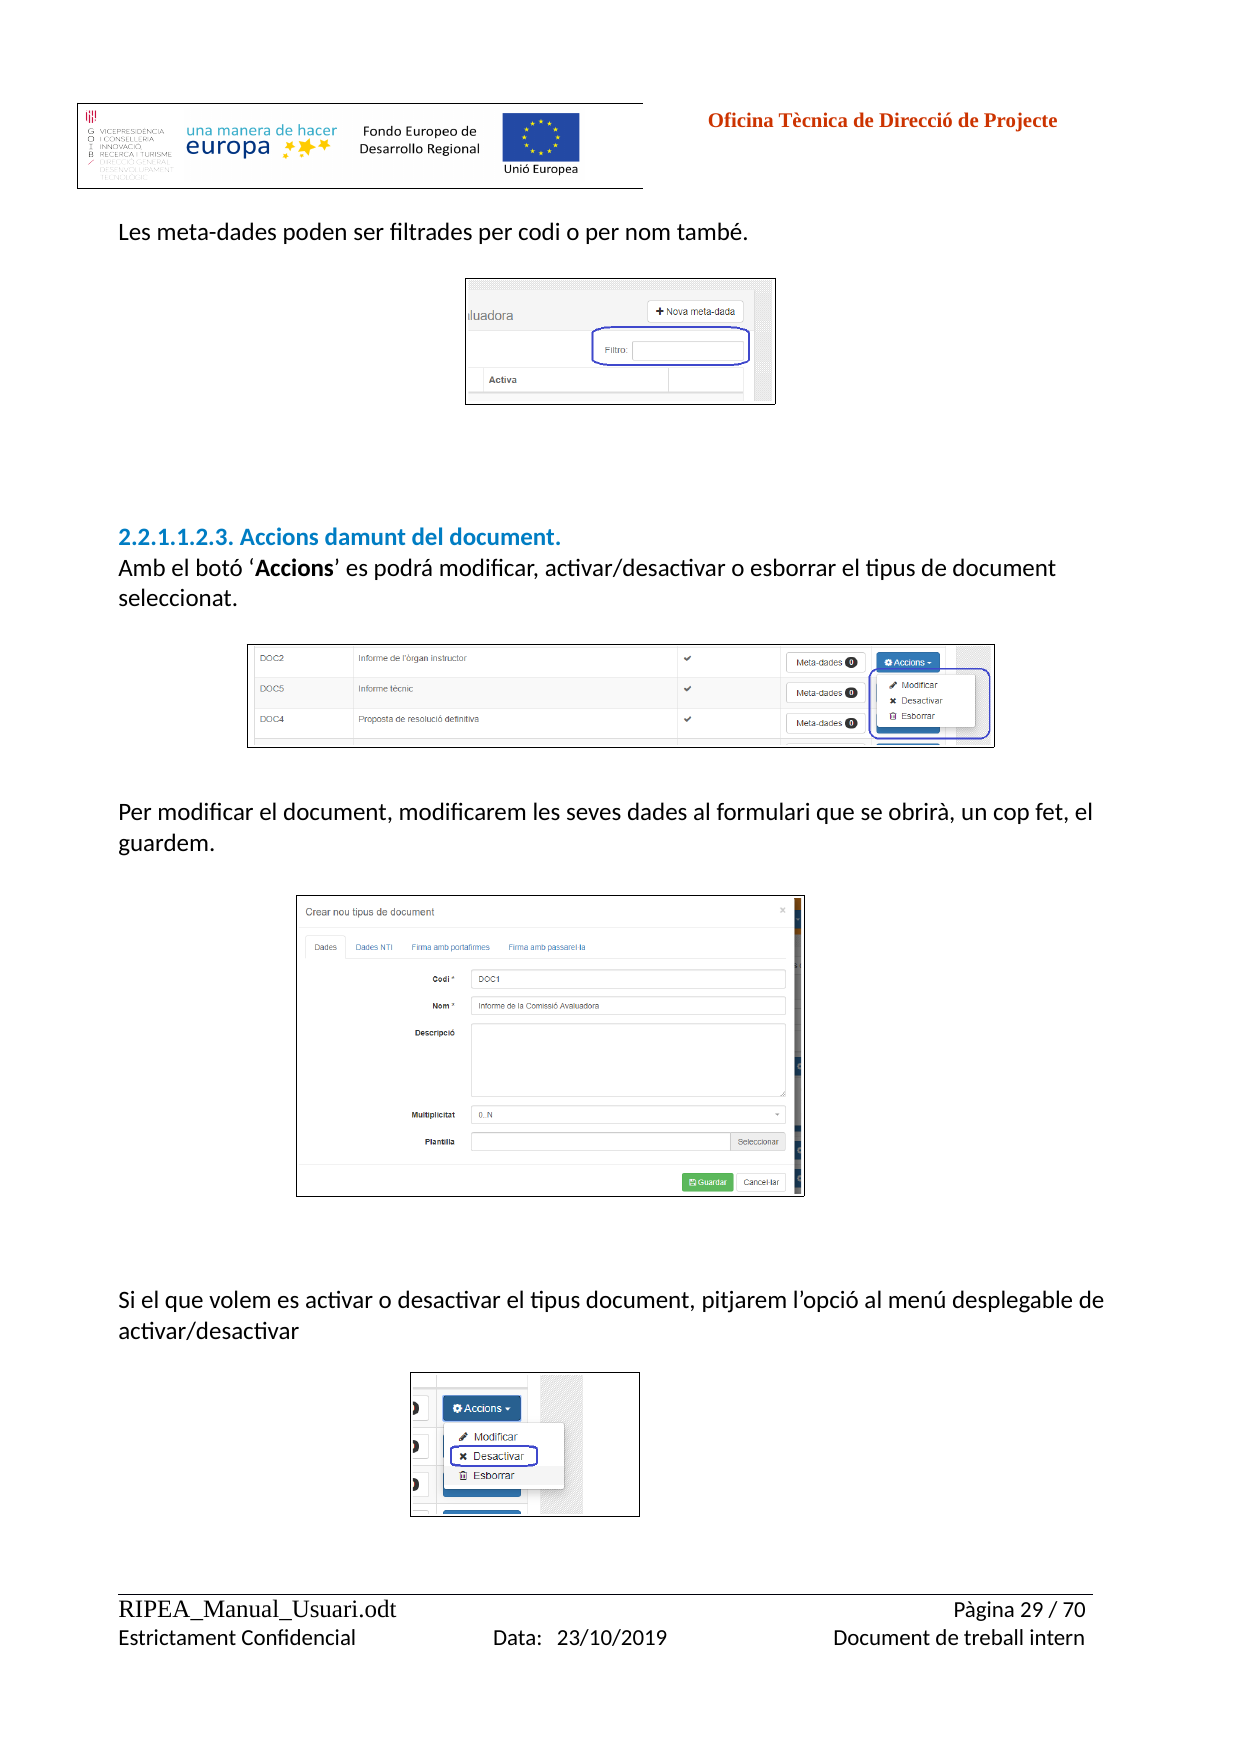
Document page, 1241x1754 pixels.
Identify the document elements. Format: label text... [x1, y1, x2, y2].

picture [184, 108, 585, 182]
text Si el que volem es activar o desactivar el tipus document, pitjarem l’opció al menú desplegable de activar/desactivar [118, 1284, 1122, 1346]
picture [412, 1375, 637, 1514]
picture [298, 898, 802, 1194]
text Les meta-dades poden ser filtrades per codi o per nom també. [118, 216, 1122, 247]
text Per modificar el document, modificarem les seves dades al formulari que se obrirà, un cop fet, el guardem. [118, 796, 1122, 857]
text Amb el botó ‘Accions’ es podrá modificar, activar/desactivar o esborrar el tipus de document seleccionat. [118, 552, 1122, 613]
picture [82, 108, 178, 182]
picture [249, 646, 991, 745]
subtitle 2.2.1.1.2.3. Accions damunt del document. [118, 522, 1122, 552]
picture [468, 280, 772, 401]
